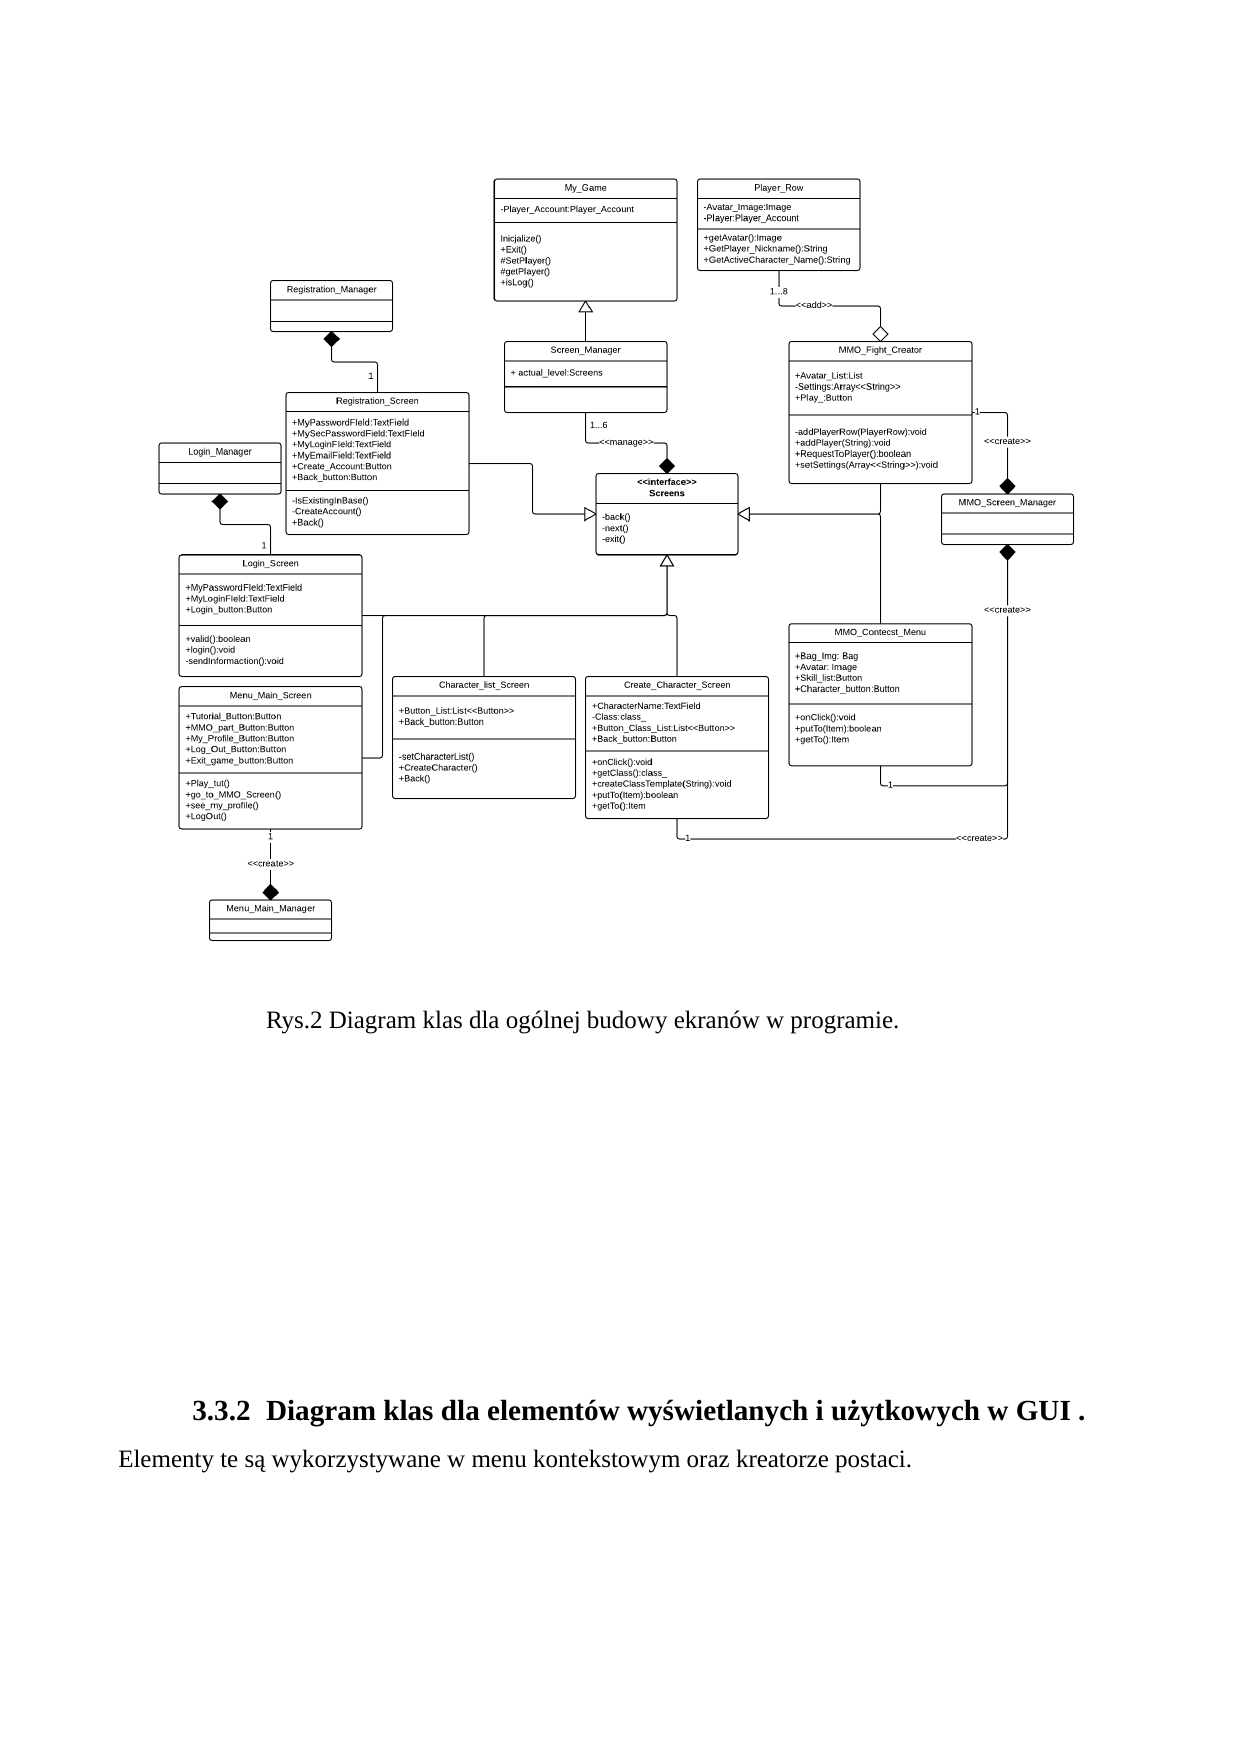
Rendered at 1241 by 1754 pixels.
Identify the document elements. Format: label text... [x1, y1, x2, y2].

picture [118, 118, 1123, 991]
text Rys.2 Diagram klas dla ogólnej budowy ekranów w programie. [118, 991, 1122, 1034]
text 3.3.2 Diagram klas dla elementów wyświetlanych i użytkowych w GUI . [118, 1393, 1122, 1427]
text Elementy te są wykorzystywane w menu kontekstowym oraz kreatorze postaci. [118, 1444, 1122, 1473]
